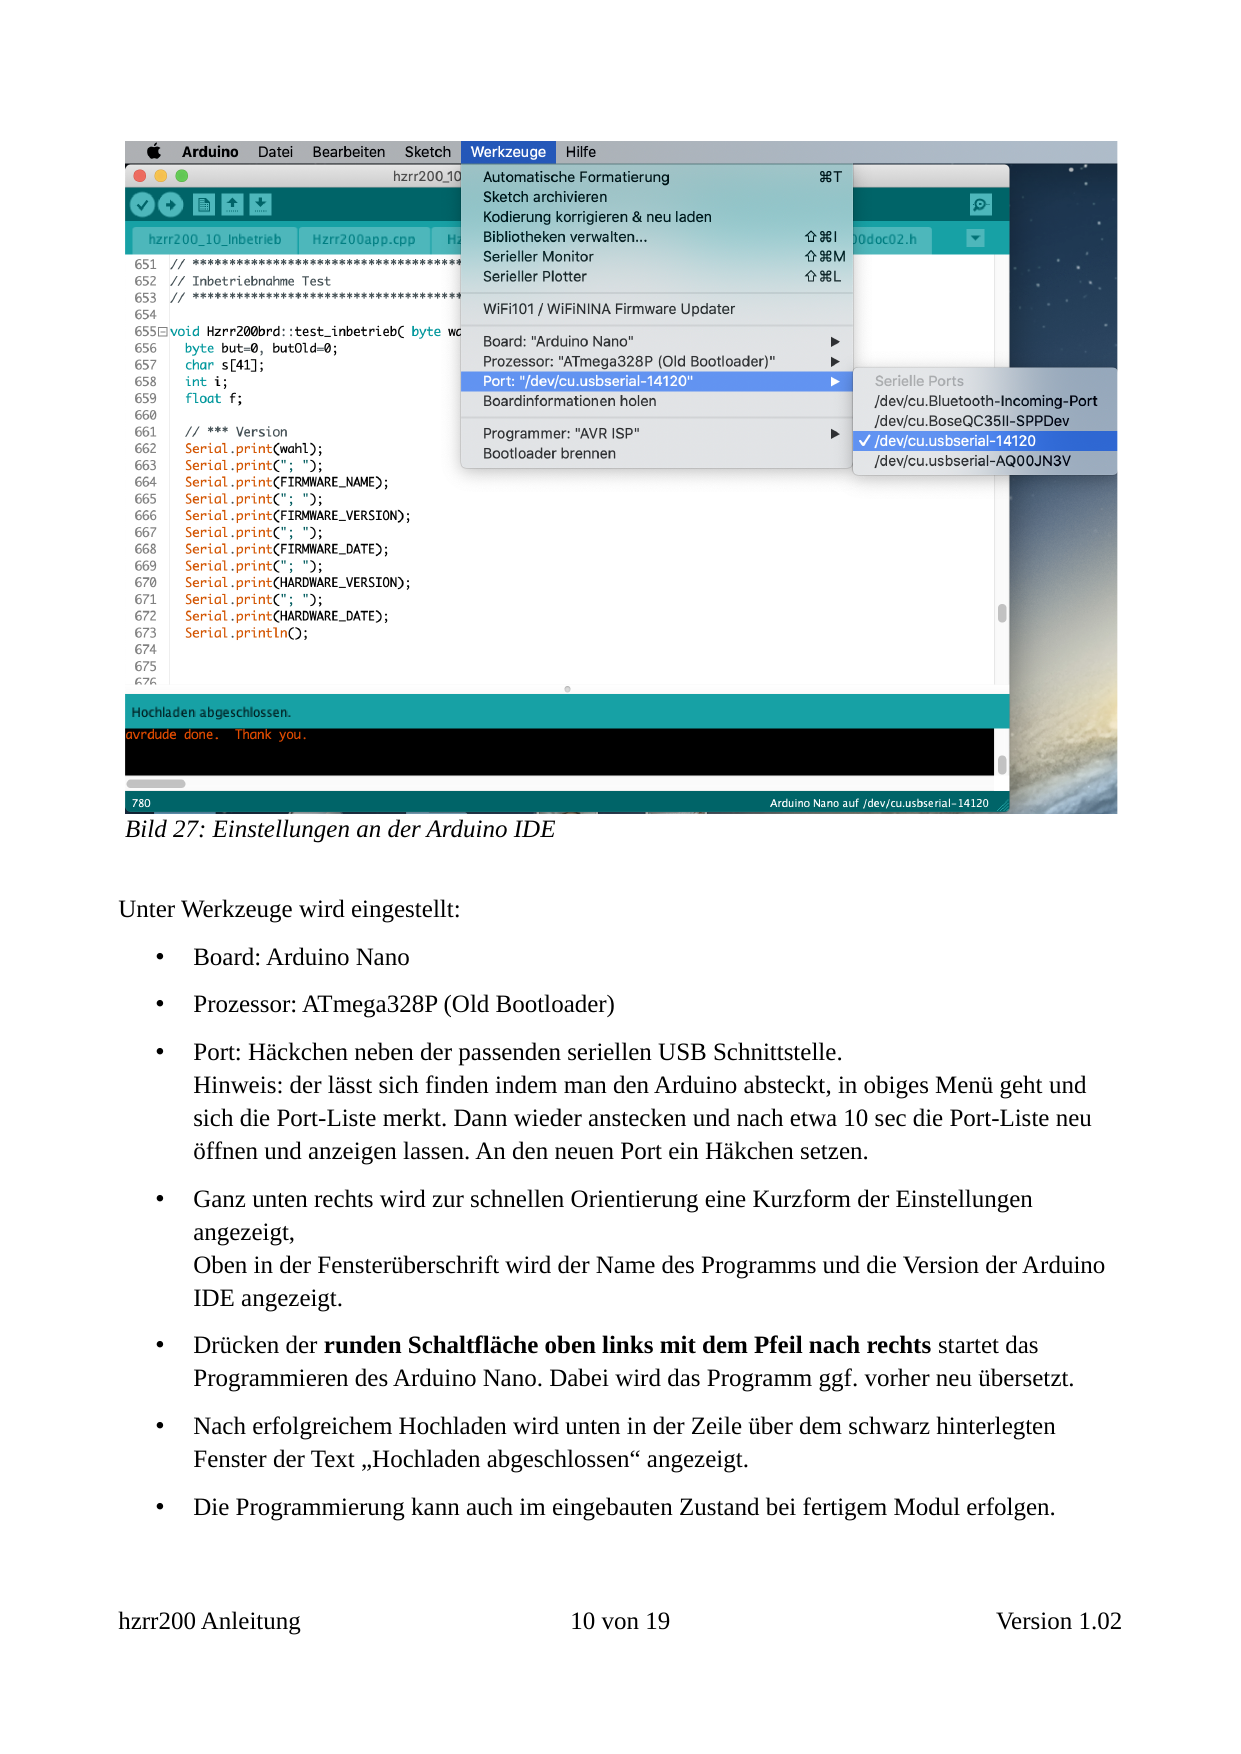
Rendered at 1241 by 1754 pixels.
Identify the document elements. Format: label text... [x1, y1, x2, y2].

picture [125, 141, 1118, 814]
list Port: Häckchen neben der passenden seriellen USB Schnittstelle. Hinweis: der lässt sich finden indem man den Arduino absteckt, in obiges Menü geht und sich die Port-Liste merkt. Dann wieder anstecken und nach etwa 10 sec die Port-Liste neu öffnen und anzeigen lassen. An den neuen Port ein Häkchen setzen. [156, 1037, 1122, 1165]
list Prozessor: ATmega328P (Old Bootloader) [156, 989, 1122, 1018]
text Bild 27: Einstellungen an der Arduino IDE [125, 814, 1117, 842]
text Unter Werkzeuge wird eingestellt: [118, 894, 1122, 923]
list Ganz unten rechts wird zur schnellen Orientierung eine Kurzform der Einstellungen angezeigt, Oben in der Fensterüberschrift wird der Name des Programms und die Version der Arduino IDE angezeigt. [156, 1184, 1122, 1312]
list Drücken der runden Schaltfläche oben links mit dem Pfeil nach rechts startet das Programmieren des Arduino Nano. Dabei wird das Programm ggf. vorher neu übersetzt. [156, 1330, 1122, 1392]
list Die Programmierung kann auch im eingebauten Zustand bei fertigem Modul erfolgen. [156, 1492, 1122, 1520]
list Nach erfolgreichem Hochladen wird unten in der Zeile über dem schwarz hinterlegten Fenster der Text „Hochladen abgeschlossen“ angezeigt. [156, 1411, 1122, 1473]
list Board: Arduino Nano [156, 942, 1122, 971]
